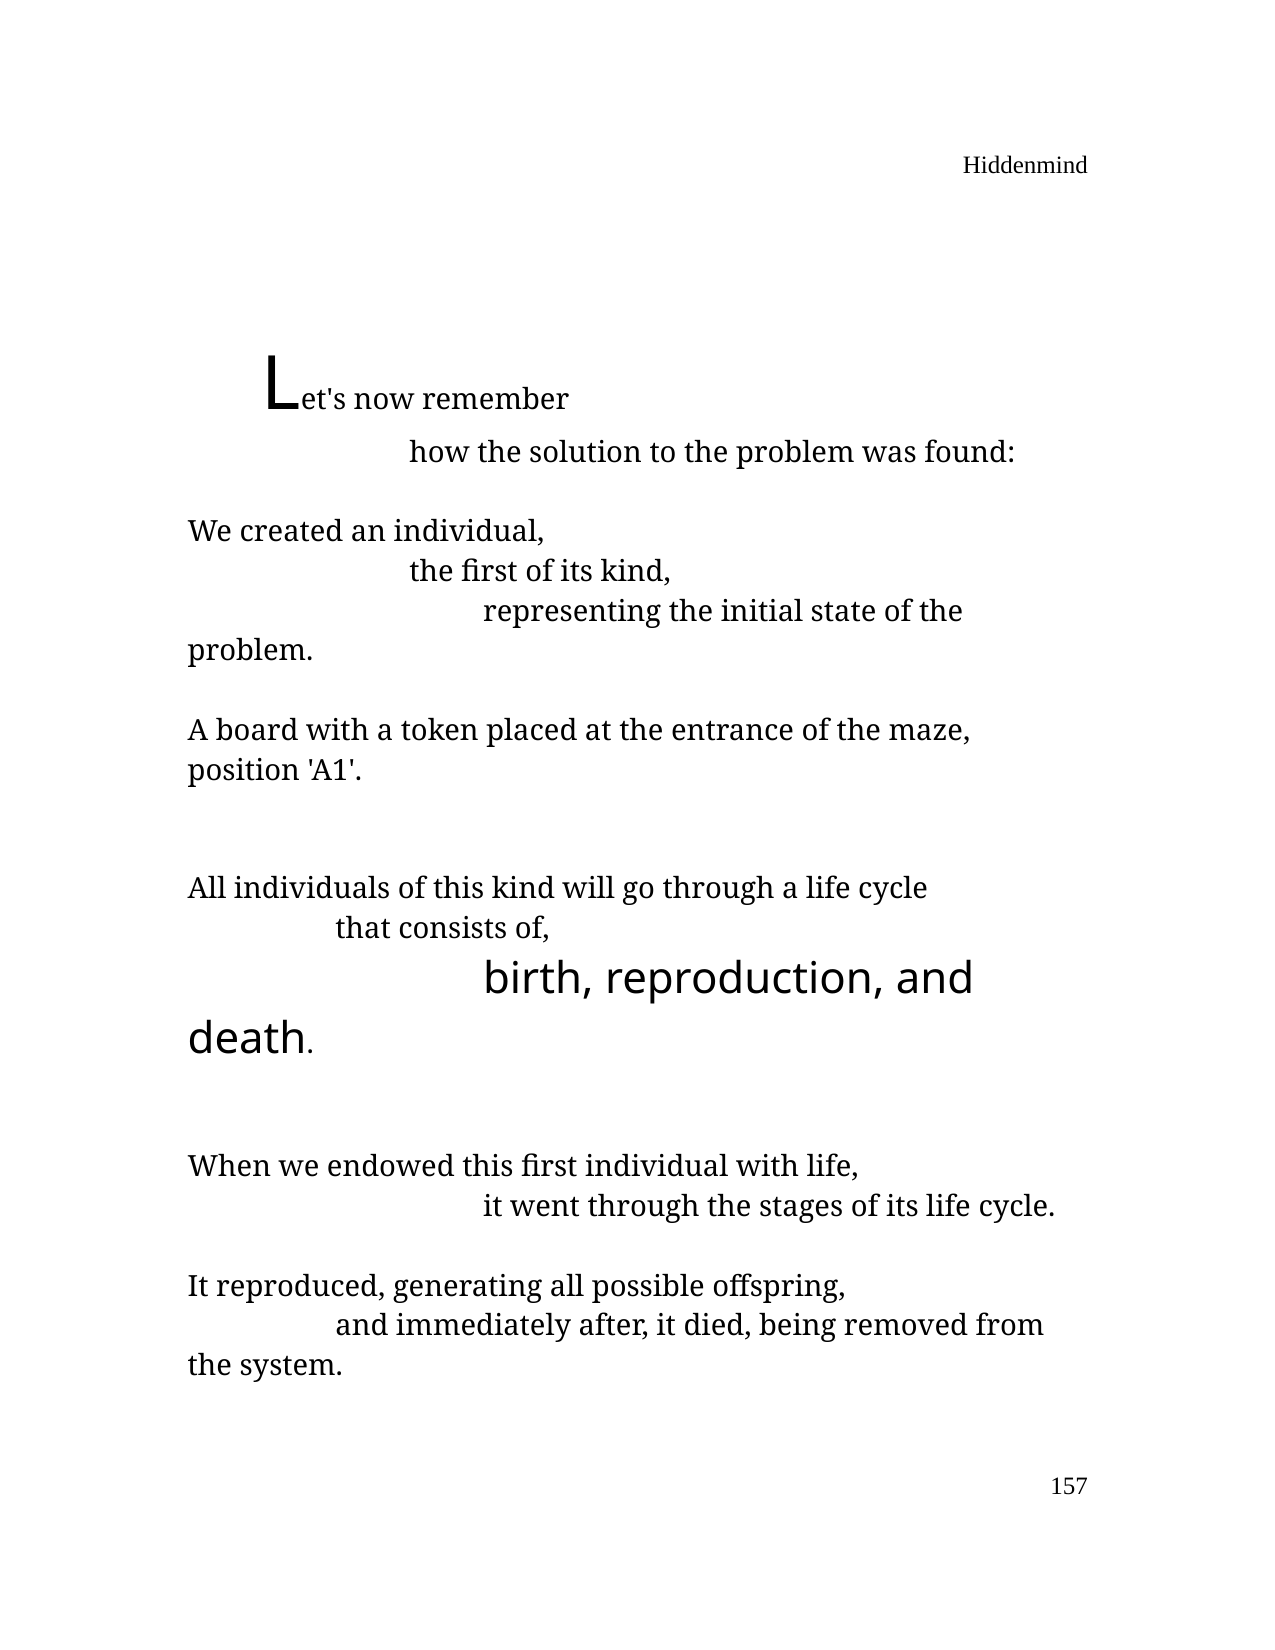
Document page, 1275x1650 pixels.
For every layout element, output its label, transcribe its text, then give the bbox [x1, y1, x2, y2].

text A board with a token placed at the entrance of the maze, position 'A1'. [187, 709, 1087, 788]
text It reproduced, generating all possible offspring, [187, 1265, 1087, 1304]
text the first of its kind, [187, 550, 1087, 590]
text When we endowed this first individual with life, [187, 1146, 1087, 1185]
text it went through the stages of its life cycle. [187, 1185, 1087, 1225]
text birth, reproduction, and death. [187, 947, 1087, 1066]
text and immediately after, it died, being removed from the system. [187, 1304, 1087, 1384]
text how the solution to the problem was found: [187, 431, 1087, 471]
text that consists of, [187, 907, 1087, 947]
text representing the initial state of the problem. [187, 590, 1087, 669]
text We created an individual, [187, 511, 1087, 550]
text Let's now remember [187, 329, 1087, 431]
text All individuals of this kind will go through a life cycle [187, 868, 1087, 907]
